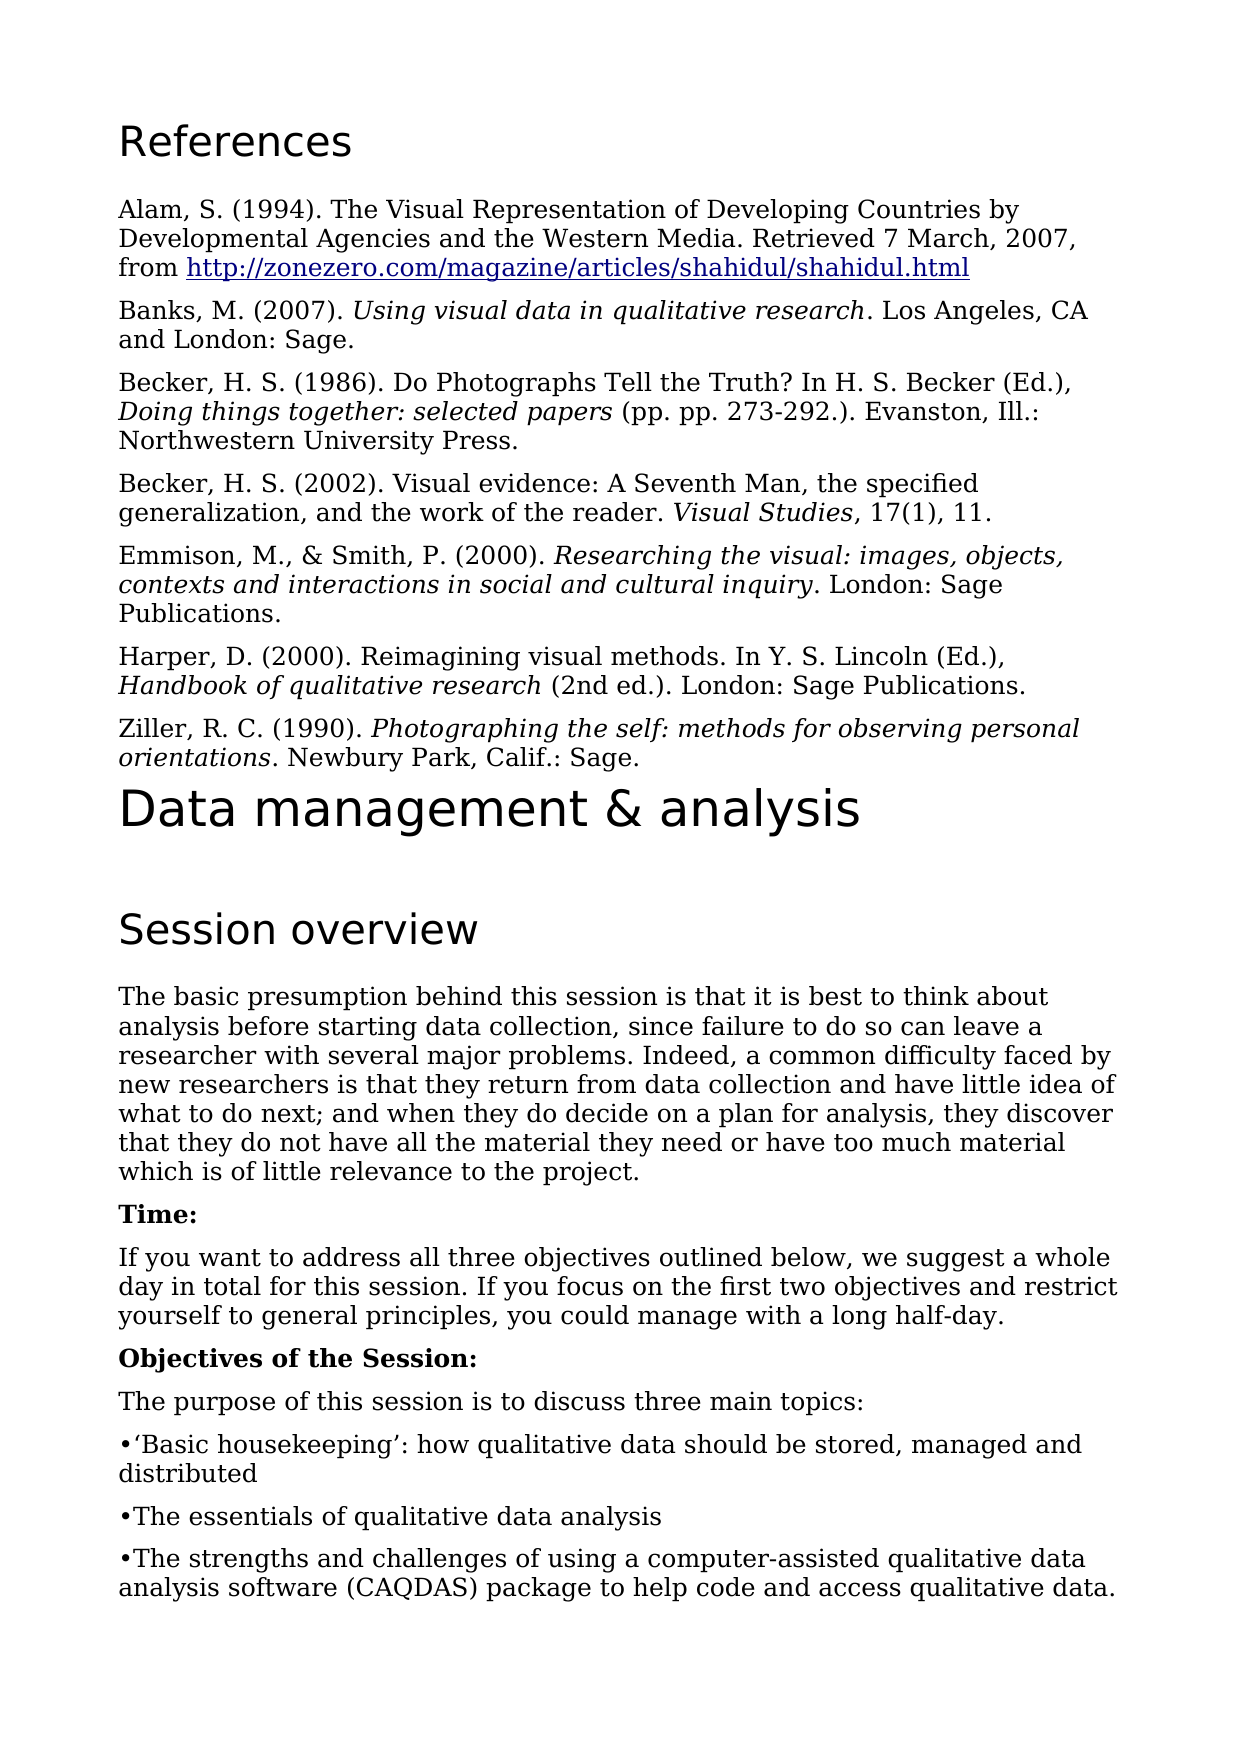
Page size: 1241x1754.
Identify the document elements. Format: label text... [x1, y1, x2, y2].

text Ziller, R. C. (1990). Photographing the self: methods for observing personal orientations. Newbury Park, Calif.: Sage. [118, 714, 1122, 772]
list ‘Basic housekeeping’: how qualitative data should be stored, managed and distributed [118, 1430, 1122, 1488]
text Time: [118, 1200, 1122, 1230]
text Harper, D. (2000). Reimagining visual methods. In Y. S. Lincoln (Ed.), Handbook of qualitative research (2nd ed.). London: Sage Publications. [118, 642, 1122, 700]
list The strengths and challenges of using a computer-assisted qualitative data analysis software (CAQDAS) package to help code and access qualitative data. [118, 1544, 1122, 1603]
subtitle Session overview [118, 906, 1122, 954]
subtitle Data management & analysis [118, 780, 1122, 838]
text Emmison, M., & Smith, P. (2000). Researching the visual: images, objects, contexts and interactions in social and cultural inquiry. London: Sage Publications. [118, 541, 1122, 628]
text Objectives of the Session: [118, 1344, 1122, 1374]
text Becker, H. S. (1986). Do Photographs Tell the Truth? In H. S. Becker (Ed.), Doing things together: selected papers (pp. pp. 273-292.). Evanston, Ill.: Northwestern University Press. [118, 368, 1122, 456]
text Alam, S. (1994). The Visual Representation of Developing Countries by Developmental Agencies and the Western Media. Retrieved 7 March, 2007, from http://zonezero.com/magazine/articles/shahidul/shahidul.html [118, 195, 1122, 283]
subtitle References [118, 118, 1122, 167]
text Banks, M. (2007). Using visual data in qualitative research. Los Angeles, CA and London: Sage. [118, 296, 1122, 354]
text The basic presumption behind this session is that it is best to think about analysis before starting data collection, since failure to do so can leave a researcher with several major problems. Indeed, a common difficulty faced by new researchers is that they return from data collection and have little idea of what to do next; and when they do decide on a plan for analysis, they discover that they do not have all the material they need or have too much material which is of little relevance to the project. [118, 983, 1122, 1187]
list The essentials of qualitative data analysis [118, 1502, 1122, 1531]
text The purpose of this session is to discuss three main topics: [118, 1387, 1122, 1416]
text Becker, H. S. (2002). Visual evidence: A Seventh Man, the specified generalization, and the work of the reader. Visual Studies, 17(1), 11. [118, 469, 1122, 527]
text If you want to address all three objectives outlined below, we suggest a whole day in total for this session. If you focus on the first two objectives and restrict yourself to general principles, you could manage with a long half-day. [118, 1243, 1122, 1331]
